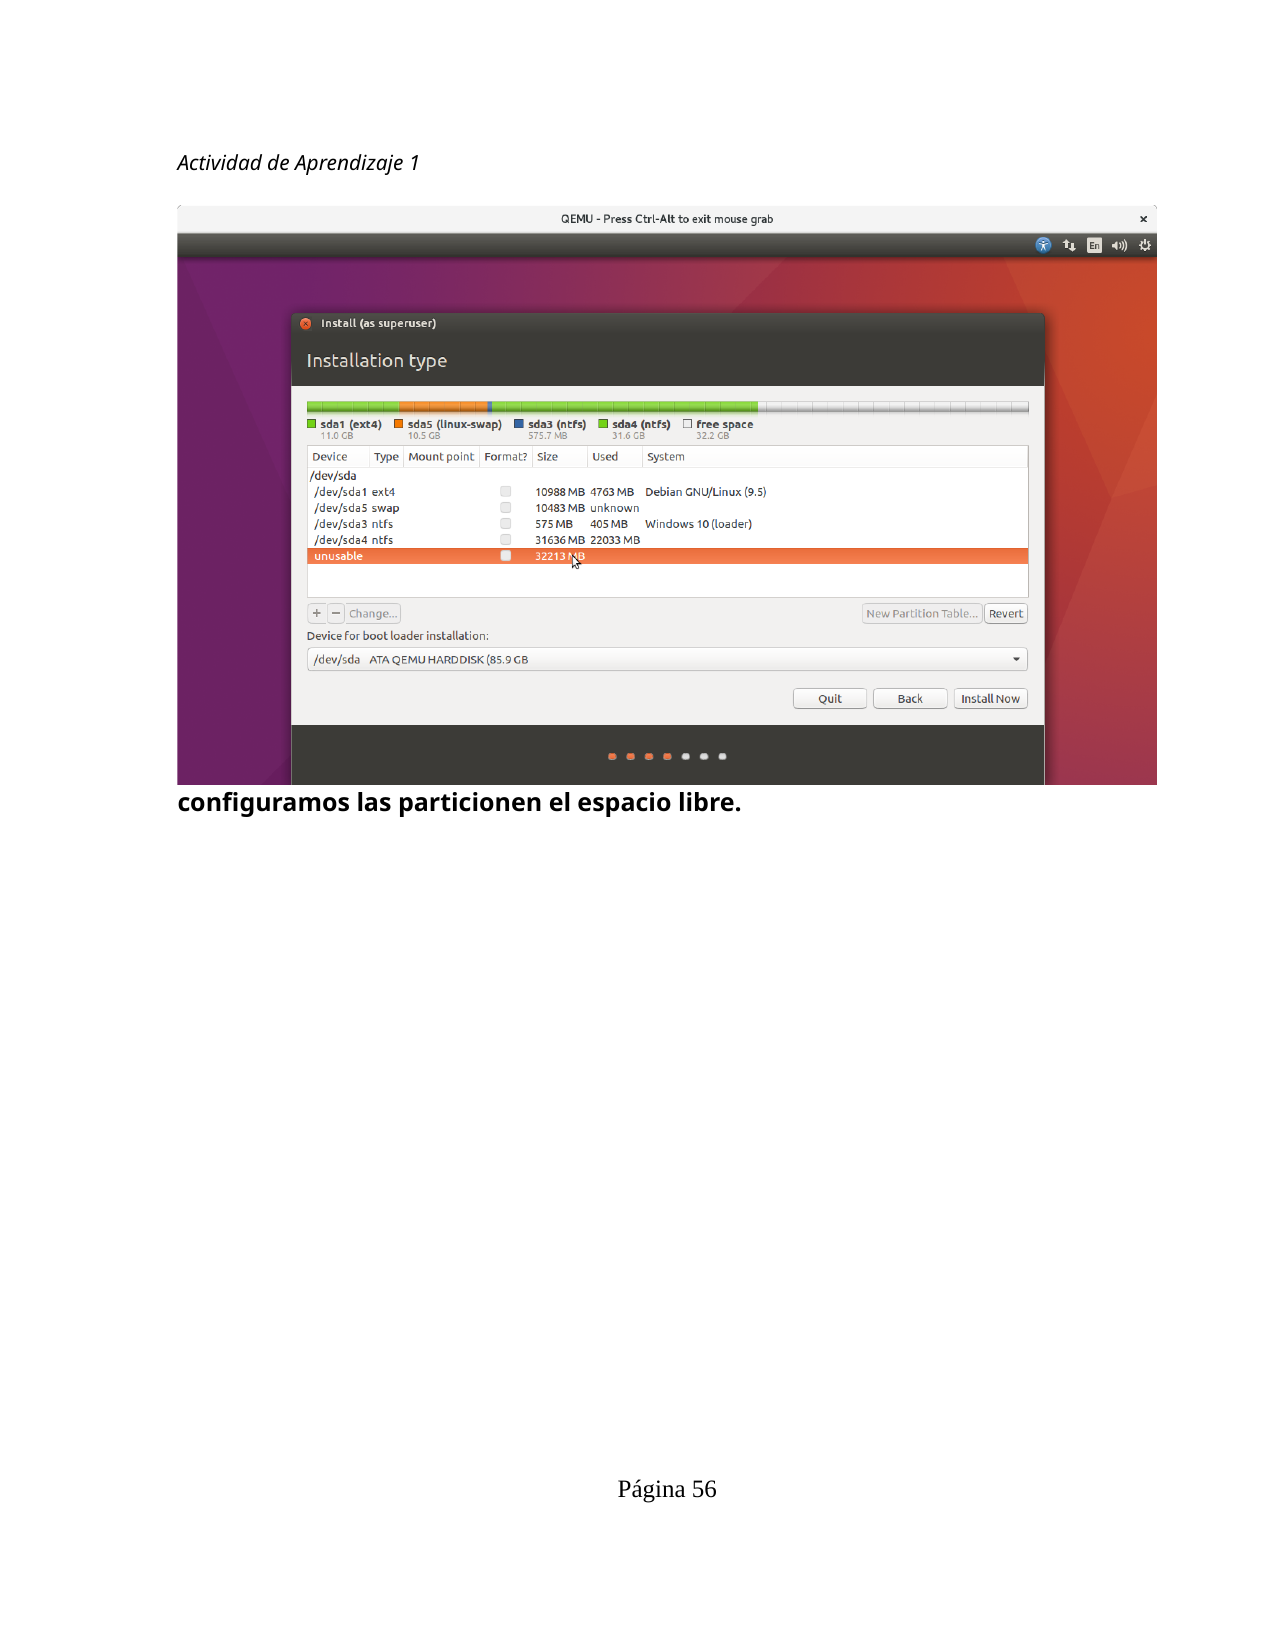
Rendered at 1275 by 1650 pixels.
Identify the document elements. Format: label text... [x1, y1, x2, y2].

text configuramos las particionen el espacio libre. [177, 785, 1157, 819]
picture [177, 205, 1157, 785]
